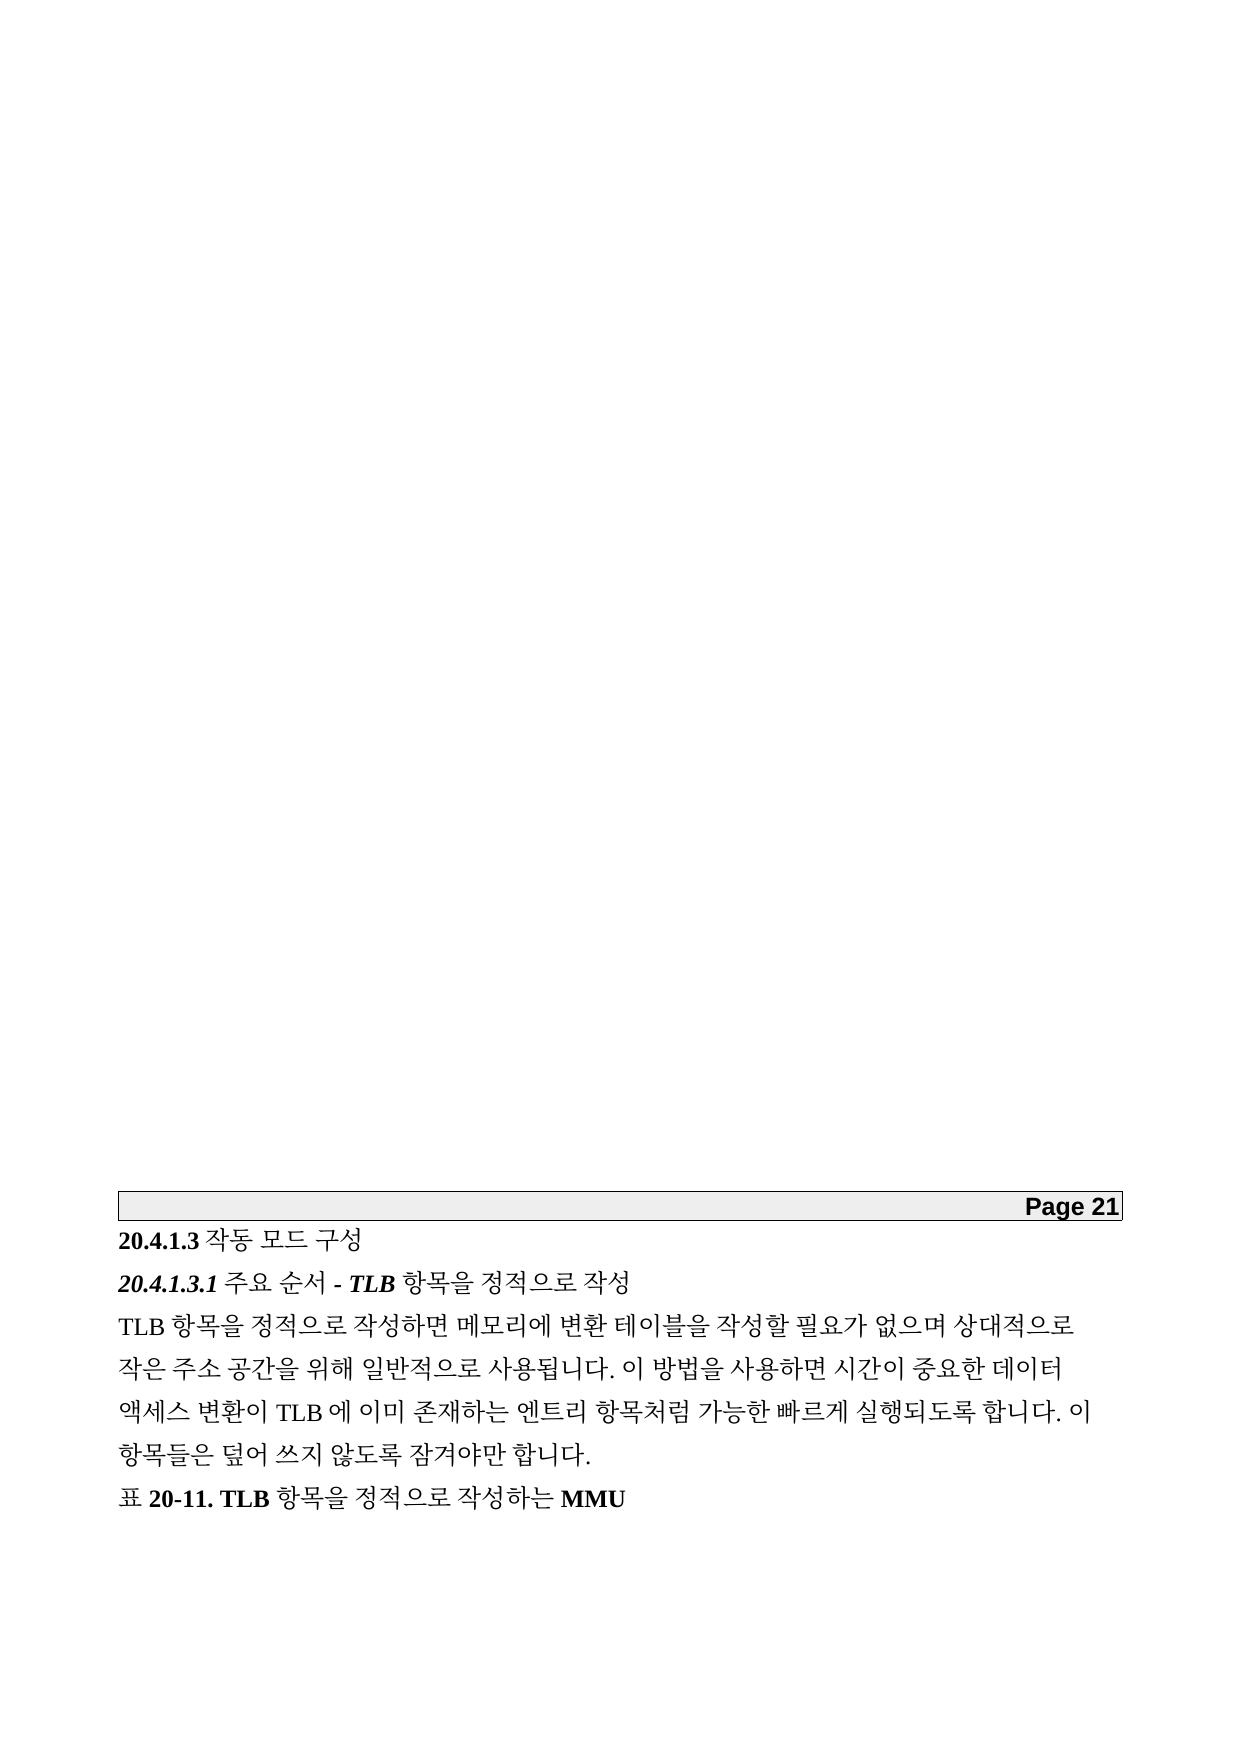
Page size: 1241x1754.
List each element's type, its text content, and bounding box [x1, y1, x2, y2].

text 20.4.1.3.1 주요 순서 - TLB 항목을 정적으로 작성 [118, 1263, 1122, 1299]
table_header Page 21 [119, 1192, 1122, 1220]
text TLB 항목을 정적으로 작성하면 메모리에 변환 테이블을 작성할 필요가 없으며 상대적으로 작은 주소 공간을 위해 일반적으로 사용됩니다. 이 방법을 사용하면 시간이 중요한 데이터 액세스 변환이 TLB에 이미 존재하는 엔트리 항목처럼 가능한 빠르게 실행되도록 합니다. 이 항목들은 덮어 쓰지 않도록 잠겨야만 합니다. [118, 1307, 1122, 1472]
text 표 20-11. TLB 항목을 정적으로 작성하는 MMU [118, 1479, 1122, 1515]
text 20.4.1.3 작동 모드 구성 [118, 1221, 1122, 1256]
